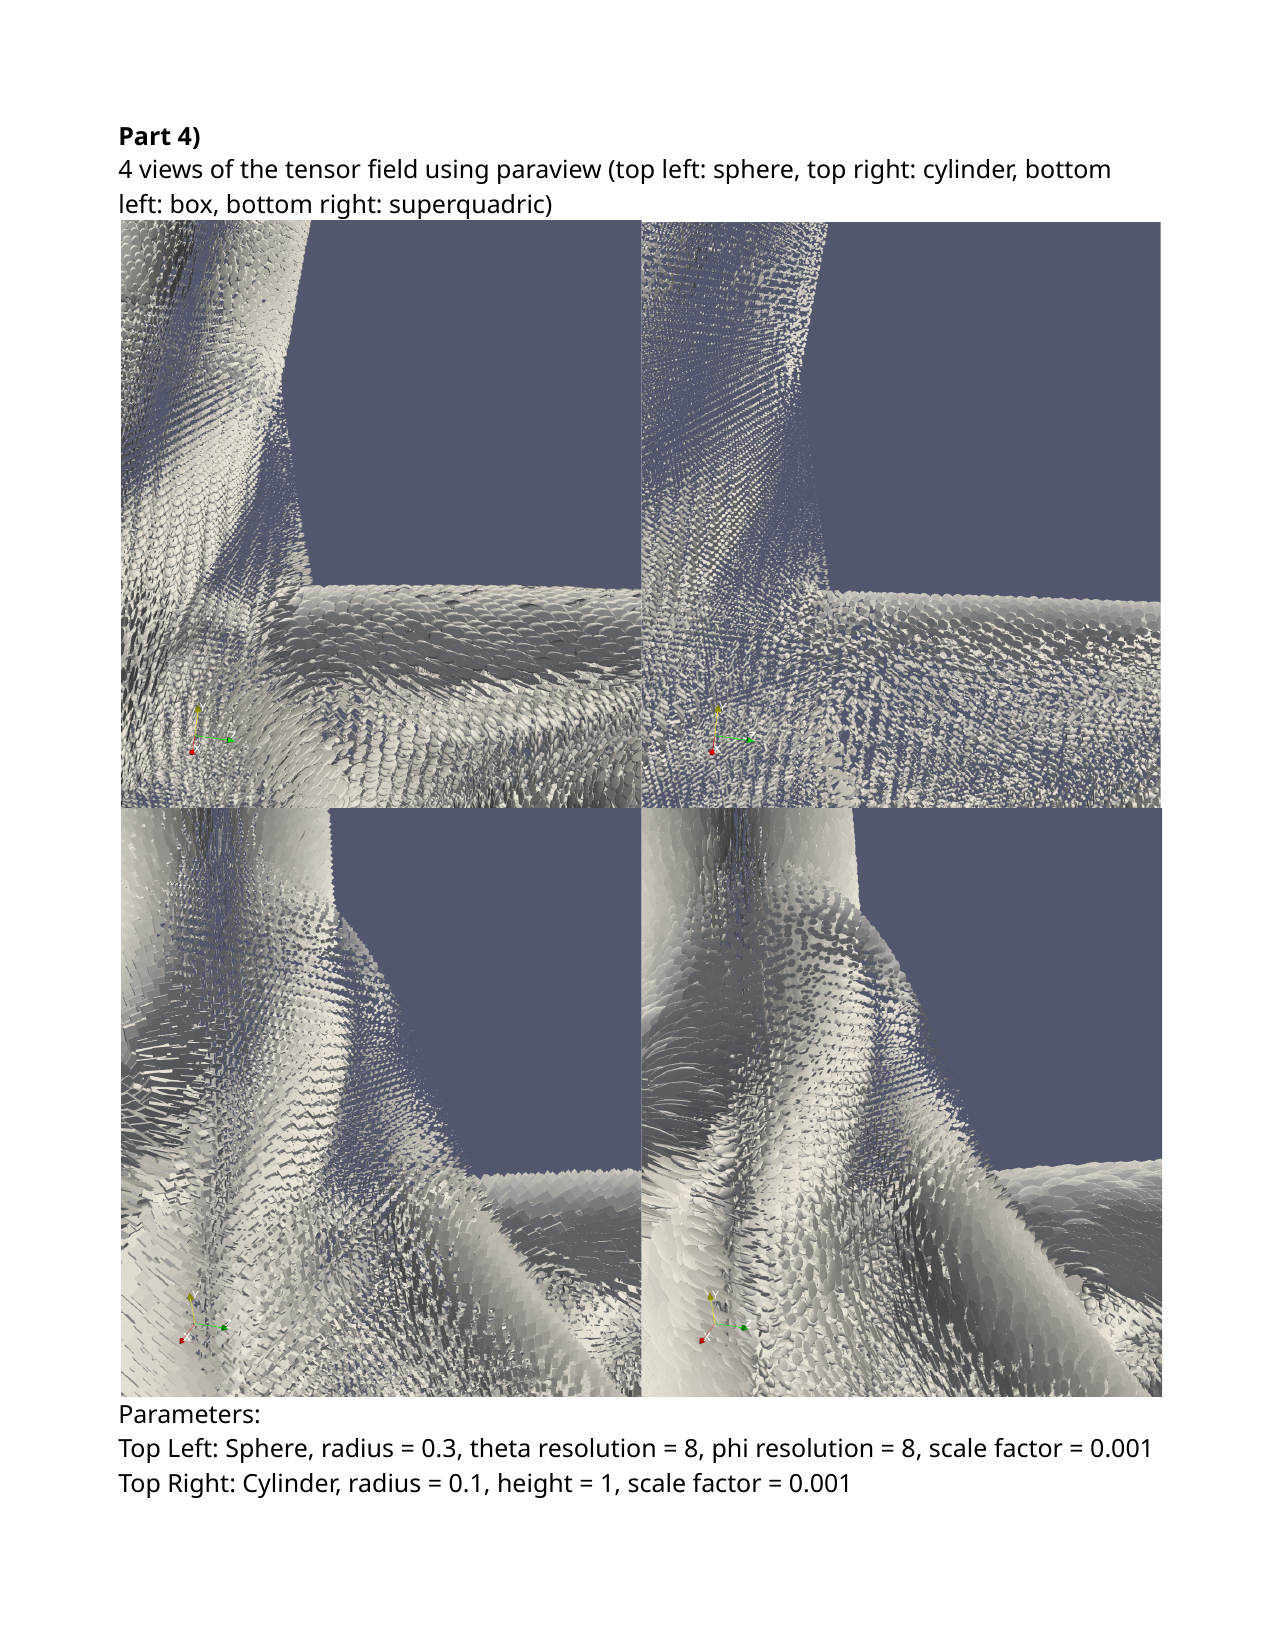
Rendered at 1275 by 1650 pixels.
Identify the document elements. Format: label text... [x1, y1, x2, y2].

text 4 views of the tensor field using paraview (top left: sphere, top right: cylinder, bottom left: box, bottom right: superquadric) [118, 152, 1157, 220]
text Parameters: [118, 220, 1157, 1431]
text Top Right: Cylinder, radius = 0.1, height = 1, scale factor = 0.001 [118, 1465, 1157, 1499]
text Top Left: Sphere, radius = 0.3, theta resolution = 8, phi resolution = 8, scale factor = 0.001 [118, 1431, 1157, 1465]
picture [121, 220, 1163, 1397]
text Part 4) [118, 118, 1157, 152]
